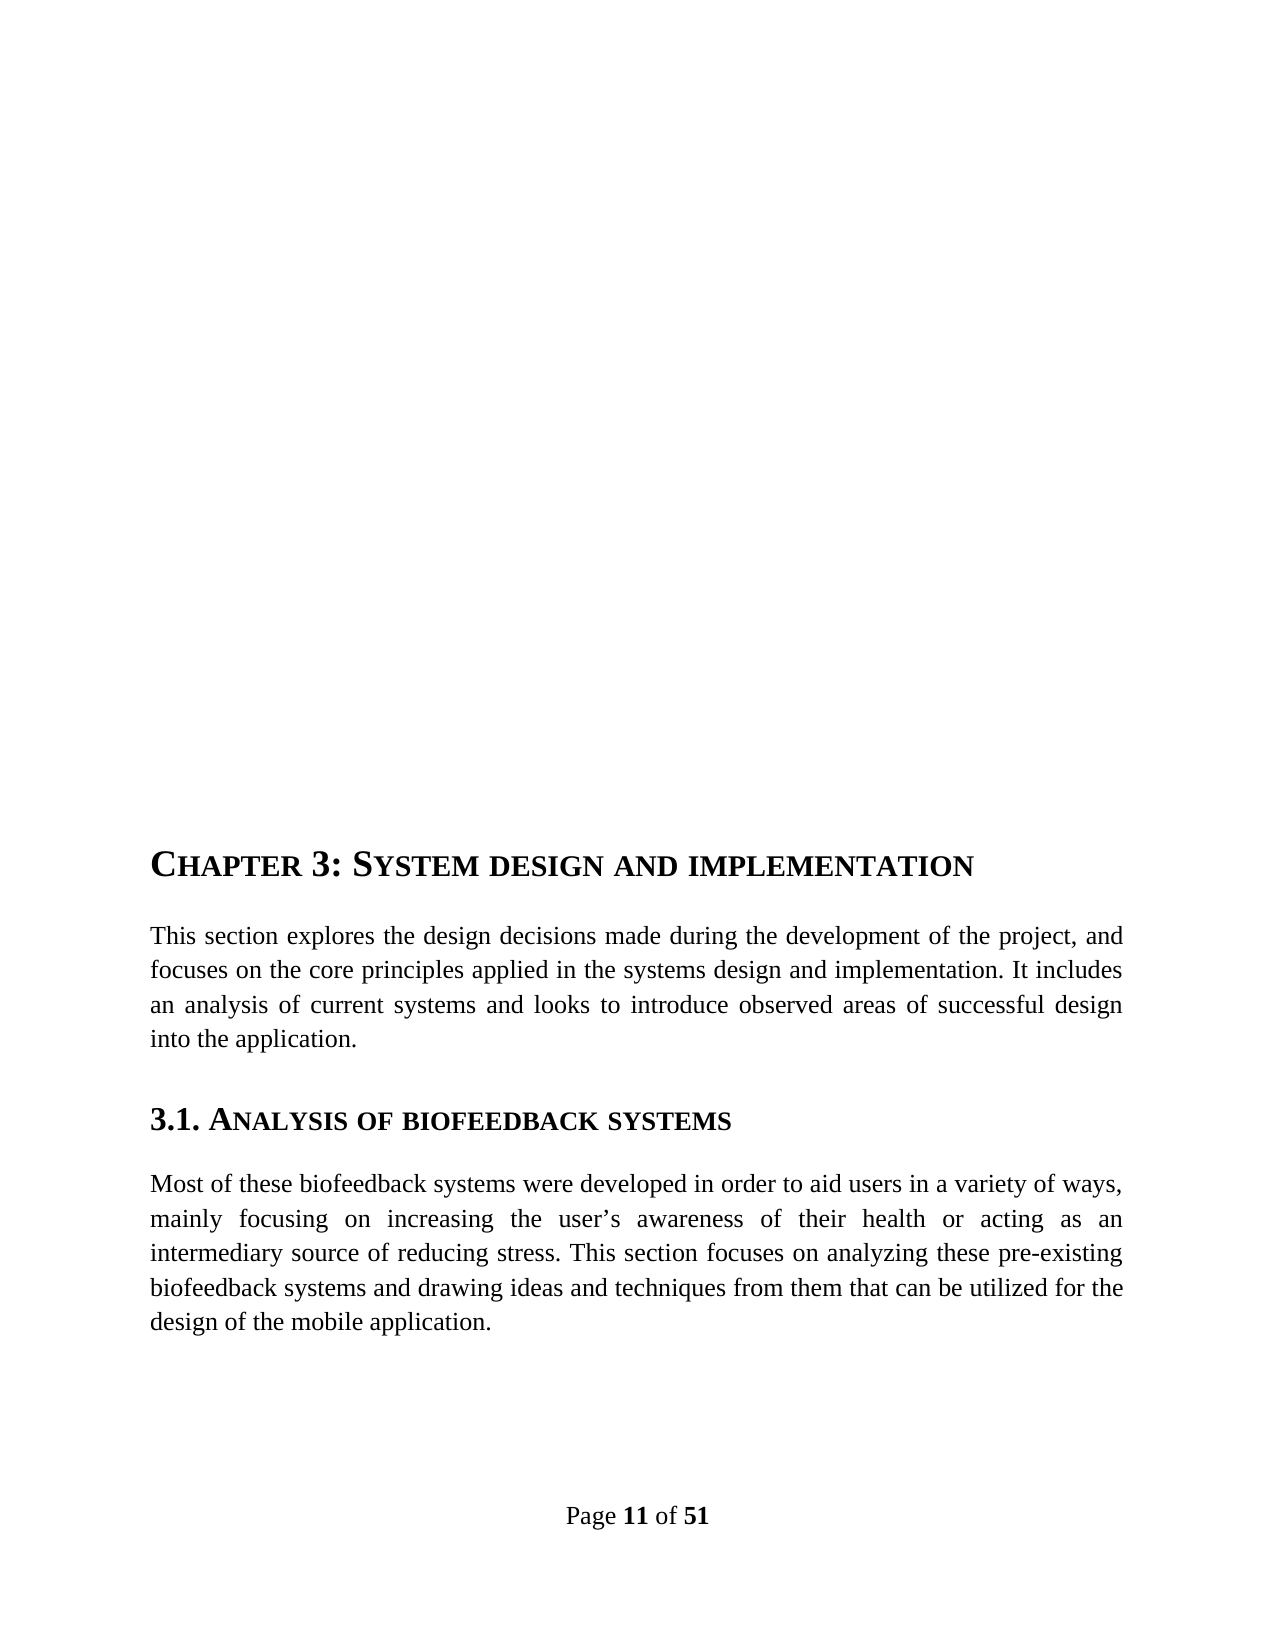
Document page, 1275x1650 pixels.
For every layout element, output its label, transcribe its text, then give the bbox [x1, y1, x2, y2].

text Most of these biofeedback systems were developed in order to aid users in a variety of ways, mainly focusing on increasing the user’s awareness of their health or acting as an intermediary source of reducing stress. This section focuses on analyzing these pre-existing biofeedback systems and drawing ideas and techniques from them that can be utilized for the design of the mobile application. [150, 1168, 1125, 1336]
text This section explores the design decisions made during the development of the project, and focuses on the core principles applied in the systems design and implementation. It includes an analysis of current systems and looks to introduce observed areas of successful design into the application. [150, 920, 1125, 1053]
subtitle 3.1. Analysis of biofeedback systems [150, 1099, 1125, 1138]
subtitle Chapter 3: System design and implementation [150, 841, 1125, 884]
